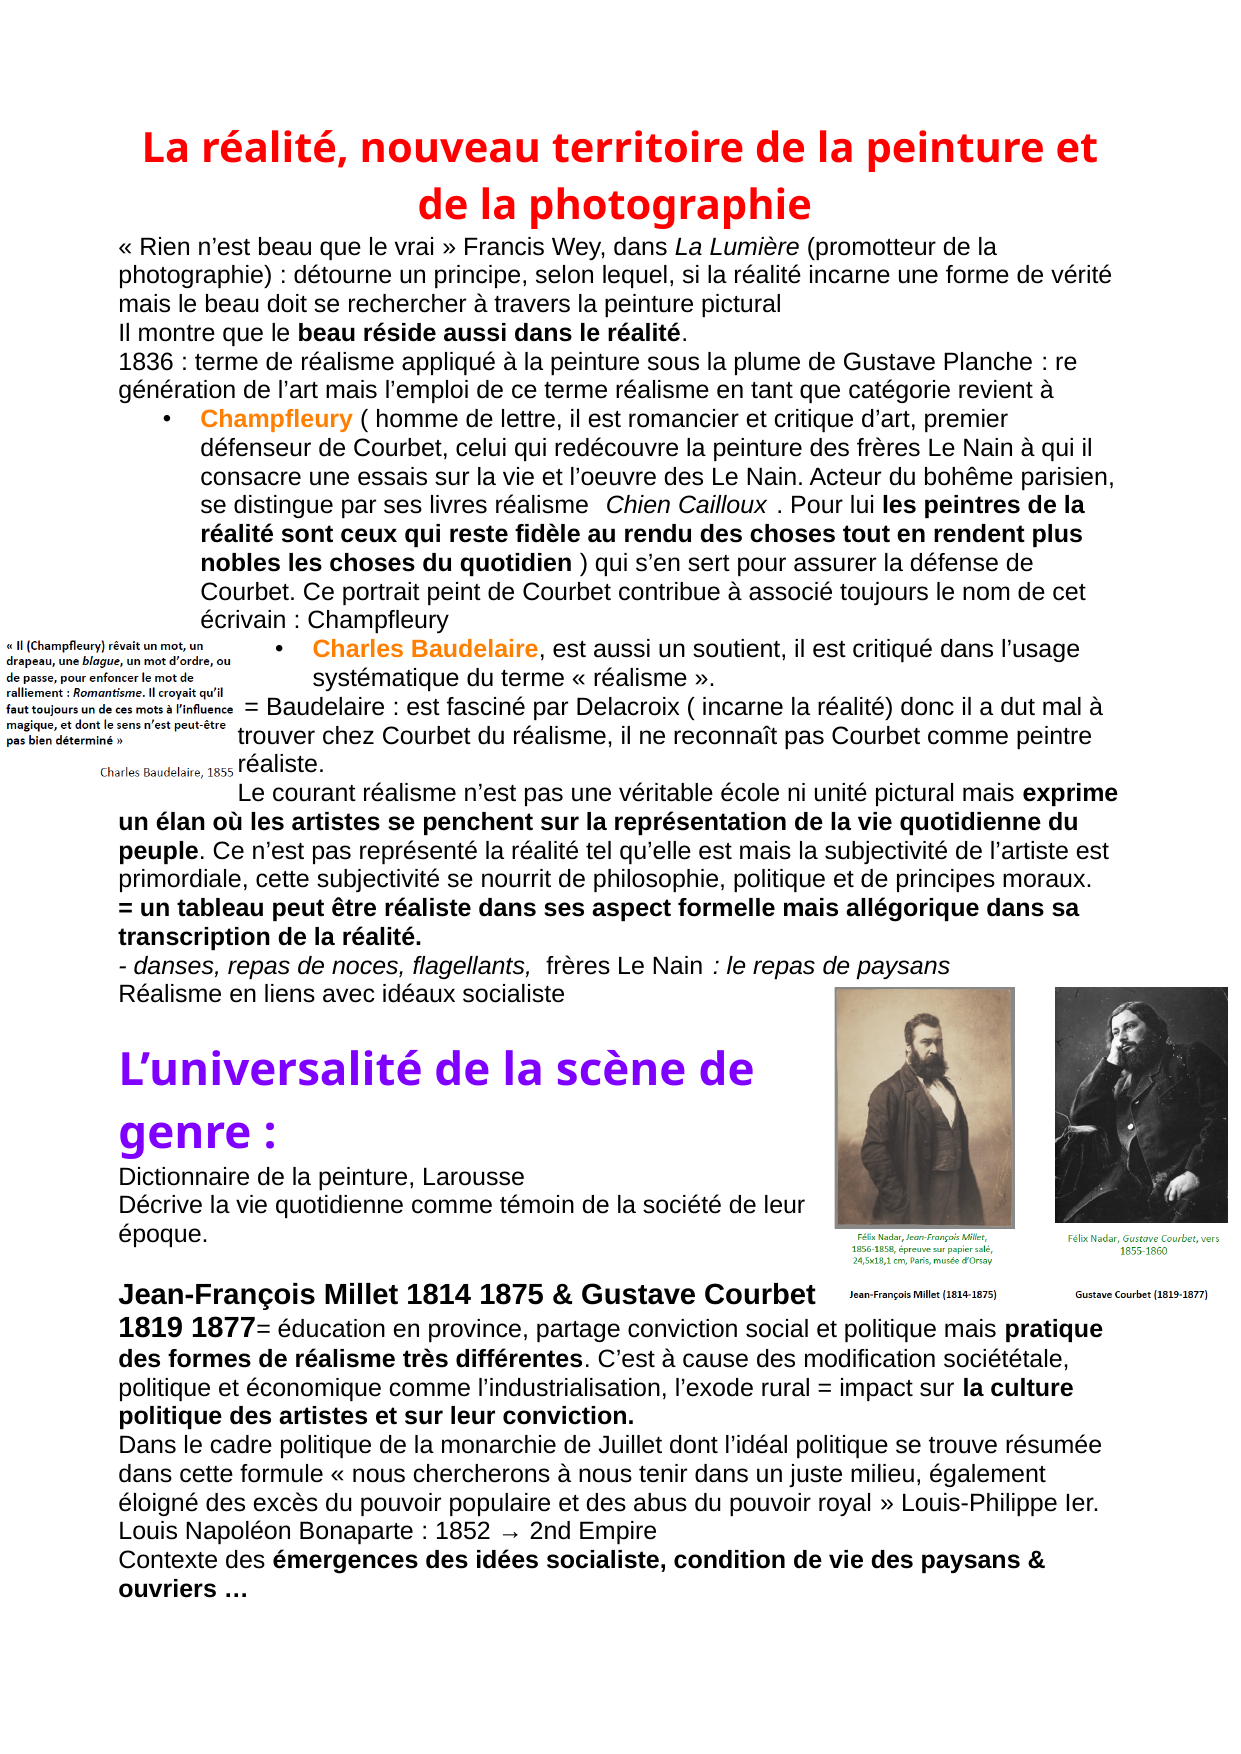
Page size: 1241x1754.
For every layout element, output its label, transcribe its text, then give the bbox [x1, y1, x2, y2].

picture [0, 635, 238, 780]
list Charles Baudelaire, est aussi un soutient, il est critiqué dans l’usage systématique du terme « réalisme ». [156, 634, 1122, 692]
text Contexte des émergences des idées socialiste, condition de vie des paysans & ouvriers … [118, 1545, 1122, 1602]
text La réalité, nouveau territoire de la peinture et de la photographie [118, 118, 1122, 232]
text = un tableau peut être réaliste dans ses aspect formelle mais allégorique dans sa transcription de la réalité. [118, 893, 1122, 951]
text Il montre que le beau réside aussi dans le réalité. [118, 318, 1122, 347]
text - danses, repas de noces, flagellants, frères Le Nain : le repas de paysans [118, 951, 1122, 979]
text L’universalité de la scène de genre : [118, 1037, 834, 1162]
text Jean-François Millet 1814 1875 & Gustave Courbet 1819 1877= éducation en province, partage conviction social et politique mais pratique des formes de réalisme très différentes. C’est à cause des modification sociététale, politique et économique comme l’industrialisation, l’exode rural = impact sur la culture politique des artistes et sur leur conviction. [118, 1277, 1122, 1430]
text « Rien n’est beau que le vrai » Francis Wey, dans La Lumière (promotteur de la photographie) : détourne un principe, selon lequel, si la réalité incarne une forme de vérité mais le beau doit se rechercher à travers la peinture pictural [118, 232, 1122, 318]
text Le courant réalisme n’est pas une véritable école ni unité pictural mais exprime un élan où les artistes se penchent sur la représentation de la vie quotidienne du peuple. Ce n’est pas représenté la réalité tel qu’elle est mais la subjectivité de l’artiste est primordiale, cette subjectivité se nourrit de philosophie, politique et de principes moraux. [118, 778, 1122, 893]
text Décrive la vie quotidienne comme témoin de la société de leur époque. [118, 1190, 834, 1248]
text Réalisme en liens avec idéaux socialiste [118, 979, 1122, 1008]
picture [834, 987, 1240, 1303]
text = Baudelaire : est fasciné par Delacroix ( incarne la réalité) donc il a dut mal à trouver chez Courbet du réalisme, il ne reconnaît pas Courbet comme peintre réaliste. [238, 692, 1122, 778]
text Dictionnaire de la peinture, Larousse [118, 1162, 834, 1190]
text 1836 : terme de réalisme appliqué à la peinture sous la plume de Gustave Planche : re génération de l’art mais l’emploi de ce terme réalisme en tant que catégorie revient à [118, 347, 1122, 404]
text Dans le cadre politique de la monarchie de Juillet dont l’idéal politique se trouve résumée dans cette formule « nous chercherons à nous tenir dans un juste milieu, également éloigné des excès du pouvoir populaire et des abus du pouvoir royal » Louis-Philippe Ier. [118, 1430, 1122, 1516]
text Louis Napoléon Bonaparte : 1852 → 2nd Empire [118, 1516, 1122, 1545]
list Champfleury ( homme de lettre, il est romancier et critique d’art, premier défenseur de Courbet, celui qui redécouvre la peinture des frères Le Nain à qui il consacre une essais sur la vie et l’oeuvre des Le Nain. Acteur du bohême parisien, se distingue par ses livres réalisme Chien Cailloux . Pour lui les peintres de la réalité sont ceux qui reste fidèle au rendu des choses tout en rendent plus nobles les choses du quotidien ) qui s’en sert pour assurer la défense de Courbet. Ce portrait peint de Courbet contribue à associé toujours le nom de cet écrivain : Champfleury [163, 404, 1122, 634]
